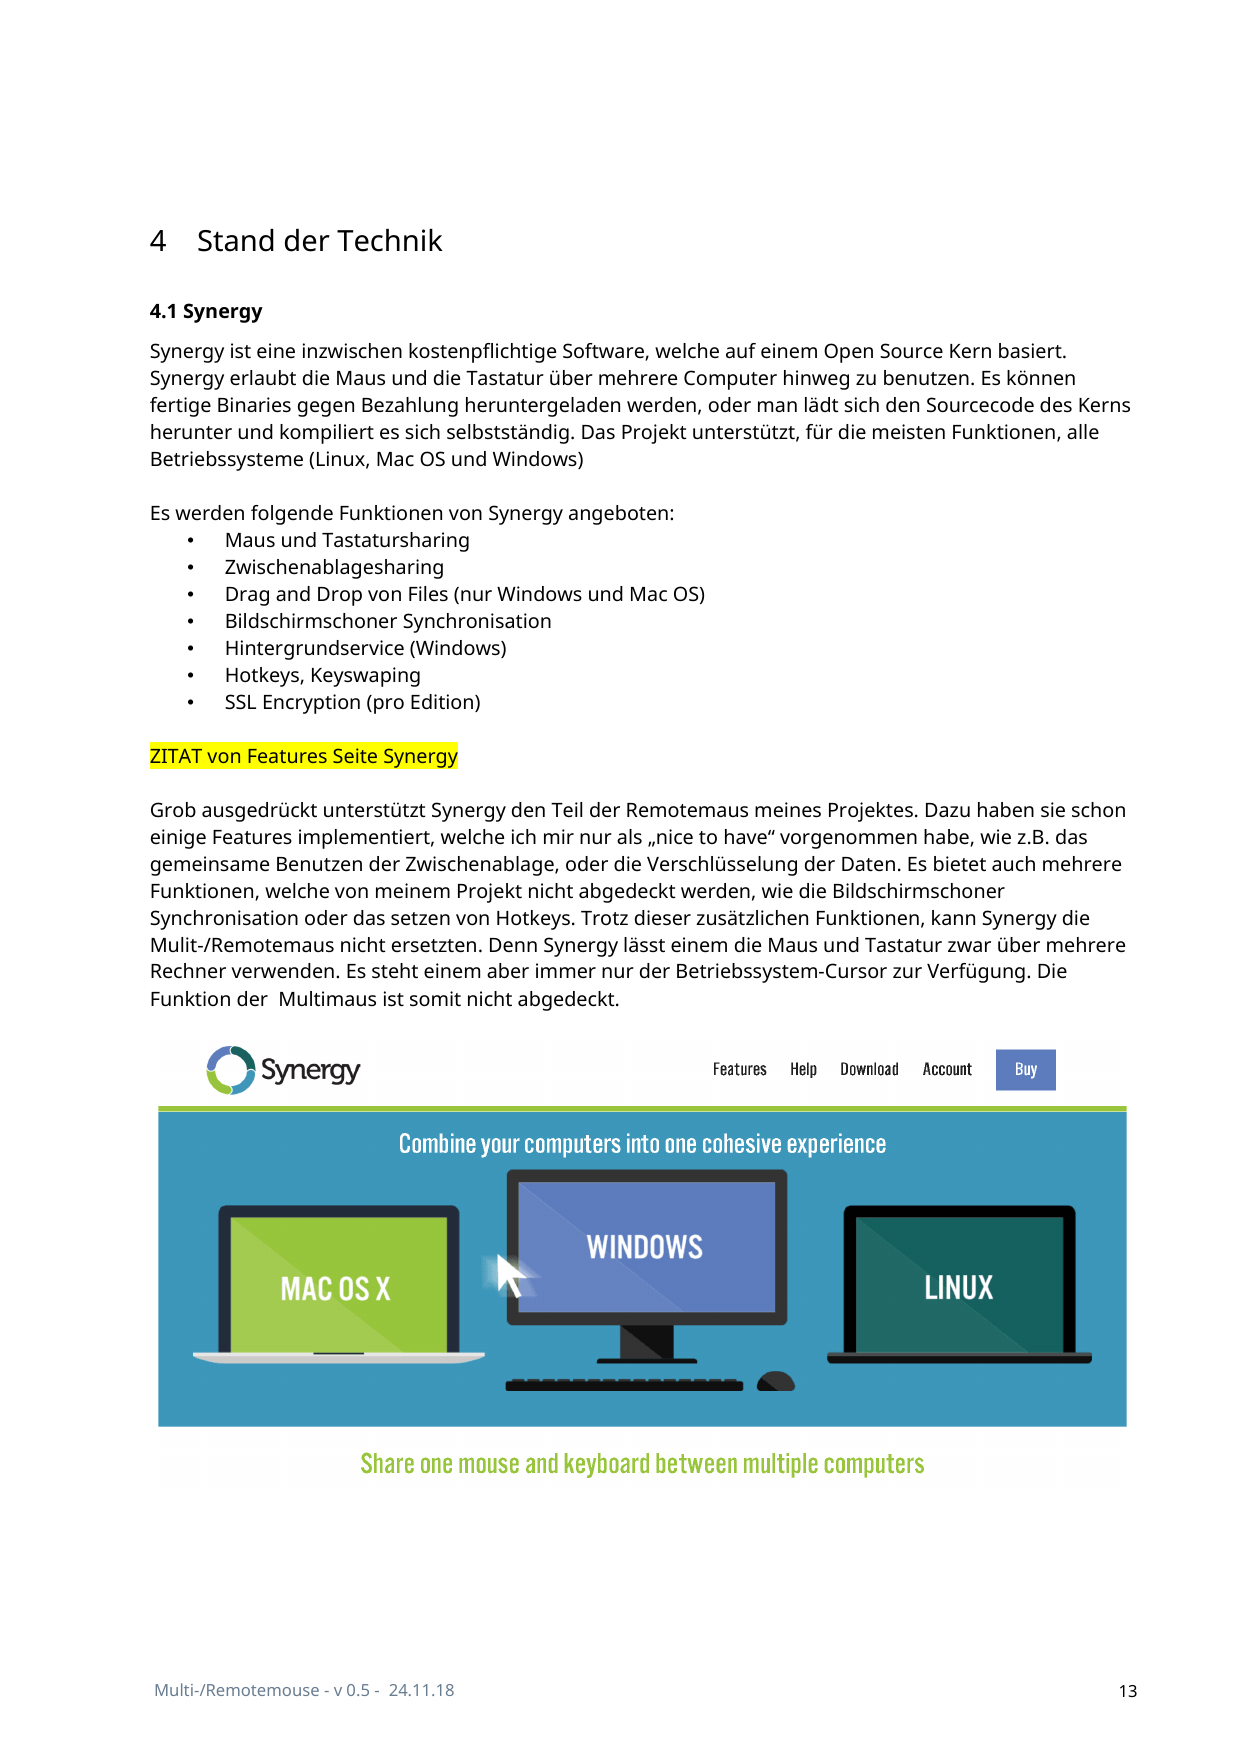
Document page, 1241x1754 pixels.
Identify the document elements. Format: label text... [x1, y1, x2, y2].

text Grob ausgedrückt unterstützt Synergy den Teil der Remotemaus meines Projektes. Dazu haben sie schon einige Features implementiert, welche ich mir nur als „nice to have“ vorgenommen habe, wie z.B. das gemeinsame Benutzen der Zwischenablage, oder die Verschlüsselung der Daten. Es bietet auch mehrere Funktionen, welche von meinem Projekt nicht abgedeckt werden, wie die Bildschirmschoner Synchronisation oder das setzen von Hotkeys. Trotz dieser zusätzlichen Funktionen, kann Synergy die Mulit-/Remotemaus nicht ersetzten. Denn Synergy lässt einem die Maus und Tastatur zwar über mehrere Rechner verwenden. Es steht einem aber immer nur der Betriebssystem-Cursor zur Verfügung. Die Funktion der Multimaus ist somit nicht abgedeckt. [149, 796, 1136, 1012]
list Drag and Drop von Files (nur Windows und Mac OS) [187, 580, 1136, 607]
list Zwischenablagesharing [187, 553, 1136, 580]
list Hintergrundservice (Windows) [187, 634, 1136, 661]
list SSL Encryption (pro Edition) [187, 688, 1136, 715]
list Bildschirmschoner Synchronisation [187, 607, 1136, 634]
subtitle Stand der Technik [149, 221, 1136, 260]
picture [158, 1038, 1127, 1490]
list Maus und Tastatursharing [187, 526, 1136, 553]
text Es werden folgende Funktionen von Synergy angeboten: [149, 499, 1136, 526]
text ZITAT von Features Seite Synergy [149, 742, 1136, 769]
list Hotkeys, Keyswaping [187, 661, 1136, 688]
subtitle Synergy [149, 298, 1136, 325]
text Synergy ist eine inzwischen kostenpflichtige Software, welche auf einem Open Source Kern basiert. Synergy erlaubt die Maus und die Tastatur über mehrere Computer hinweg zu benutzen. Es können fertige Binaries gegen Bezahlung heruntergeladen werden, oder man lädt sich den Sourcecode des Kerns herunter und kompiliert es sich selbstständig. Das Projekt unterstützt, für die meisten Funktionen, alle Betriebssysteme (Linux, Mac OS und Windows) [149, 337, 1136, 472]
